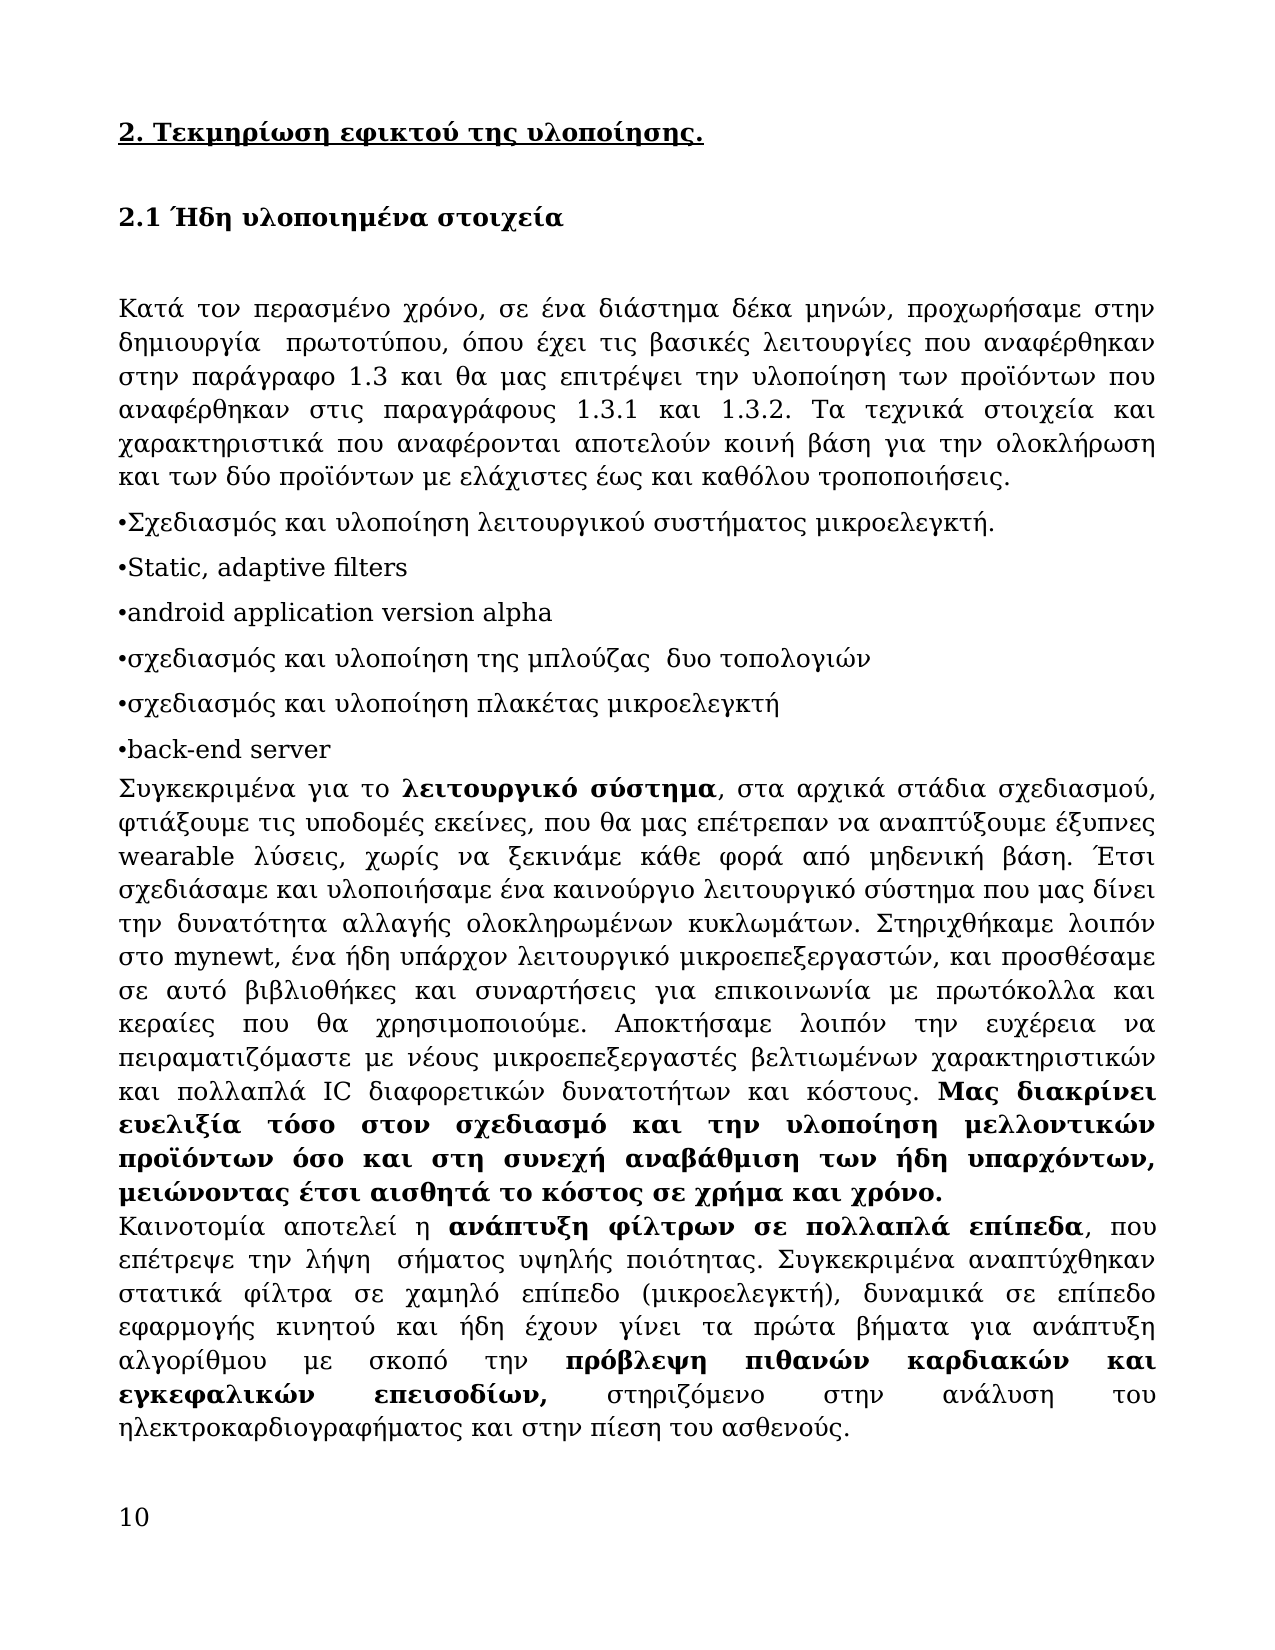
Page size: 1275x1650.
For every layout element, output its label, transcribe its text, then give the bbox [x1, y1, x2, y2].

list σχεδιασμός και υλοποίηση πλακέτας μικροελεγκτή [118, 689, 1157, 719]
list σχεδιασμός και υλοποίηση της μπλούζας δυο τοπολογιών [118, 644, 1157, 673]
text Συγκεκριμένα για το λειτουργικό σύστημα, στα αρχικά στάδια σχεδιασμού, φτιάξουμε τις υποδομές εκείνες, που θα μας επέτρεπαν να αναπτύξουμε έξυπνες wearable λύσεις, χωρίς να ξεκινάμε κάθε φορά από μηδενική βάση. Έτσι σχεδιάσαμε και υλοποιήσαμε ένα καινούργιο λειτουργικό σύστημα που μας δίνει την δυνατότητα αλλαγής ολοκληρωμένων κυκλωμάτων. Στηριχθήκαμε λοιπόν στο mynewt, ένα ήδη υπάρχον λειτουργικό μικροεπεξεργαστών, και προσθέσαμε σε αυτό βιβλιοθήκες και συναρτήσεις για επικοινωνία με πρωτόκολλα και κεραίες που θα χρησιμοποιούμε. Αποκτήσαμε λοιπόν την ευχέρεια να πειραματιζόμαστε με νέους μικροεπεξεργαστές βελτιωμένων χαρακτηριστικών και πολλαπλά IC διαφορετικών δυνατοτήτων και κόστους. Μας διακρίνει ευελιξία τόσο στον σχεδιασμό και την υλοποίηση μελλοντικών προϊόντων όσο και στη συνεχή αναβάθμιση των ήδη υπαρχόντων, μειώνοντας έτσι αισθητά το κόστος σε χρήμα και χρόνο. [118, 774, 1157, 1207]
list Σχεδιασμός και υλοποίηση λειτουργικού συστήματος μικροελεγκτή. [118, 508, 1157, 537]
list back-end server [118, 735, 1157, 764]
list Static, adaptive filters [118, 553, 1157, 582]
text 2. Τεκμηρίωση εφικτού της υλοποίησης. [118, 118, 1157, 147]
list android application version alpha [118, 599, 1157, 628]
text 2.1 Ήδη υλοποιημένα στοιχεία [118, 203, 1157, 233]
text Καινοτομία αποτελεί η ανάπτυξη φίλτρων σε πολλαπλά επίπεδα, που επέτρεψε την λήψη σήματος υψηλής ποιότητας. Συγκεκριμένα αναπτύχθηκαν στατικά φίλτρα σε χαμηλό επίπεδο (μικροελεγκτή), δυναμικά σε επίπεδο εφαρμογής κινητού και ήδη έχουν γίνει τα πρώτα βήματα για ανάπτυξη αλγορίθμου με σκοπό την πρόβλεψη πιθανών καρδιακών και εγκεφαλικών επεισοδίων, στηριζόμενο στην ανάλυση του ηλεκτροκαρδιογραφήματος και στην πίεση του ασθενούς. [118, 1211, 1157, 1442]
text Κατά τον περασμένο χρόνο, σε ένα διάστημα δέκα μηνών, προχωρήσαμε στην δημιουργία πρωτοτύπου, όπου έχει τις βασικές λειτουργίες που αναφέρθηκαν στην παράγραφο 1.3 και θα μας επιτρέψει την υλοποίηση των προϊόντων που αναφέρθηκαν στις παραγράφους 1.3.1 και 1.3.2. Τα τεχνικά στοιχεία και χαρακτηριστικά που αναφέρονται αποτελούν κοινή βάση για την ολοκλήρωση και των δύο προϊόντων με ελάχιστες έως και καθόλου τροποποιήσεις. [118, 295, 1157, 492]
